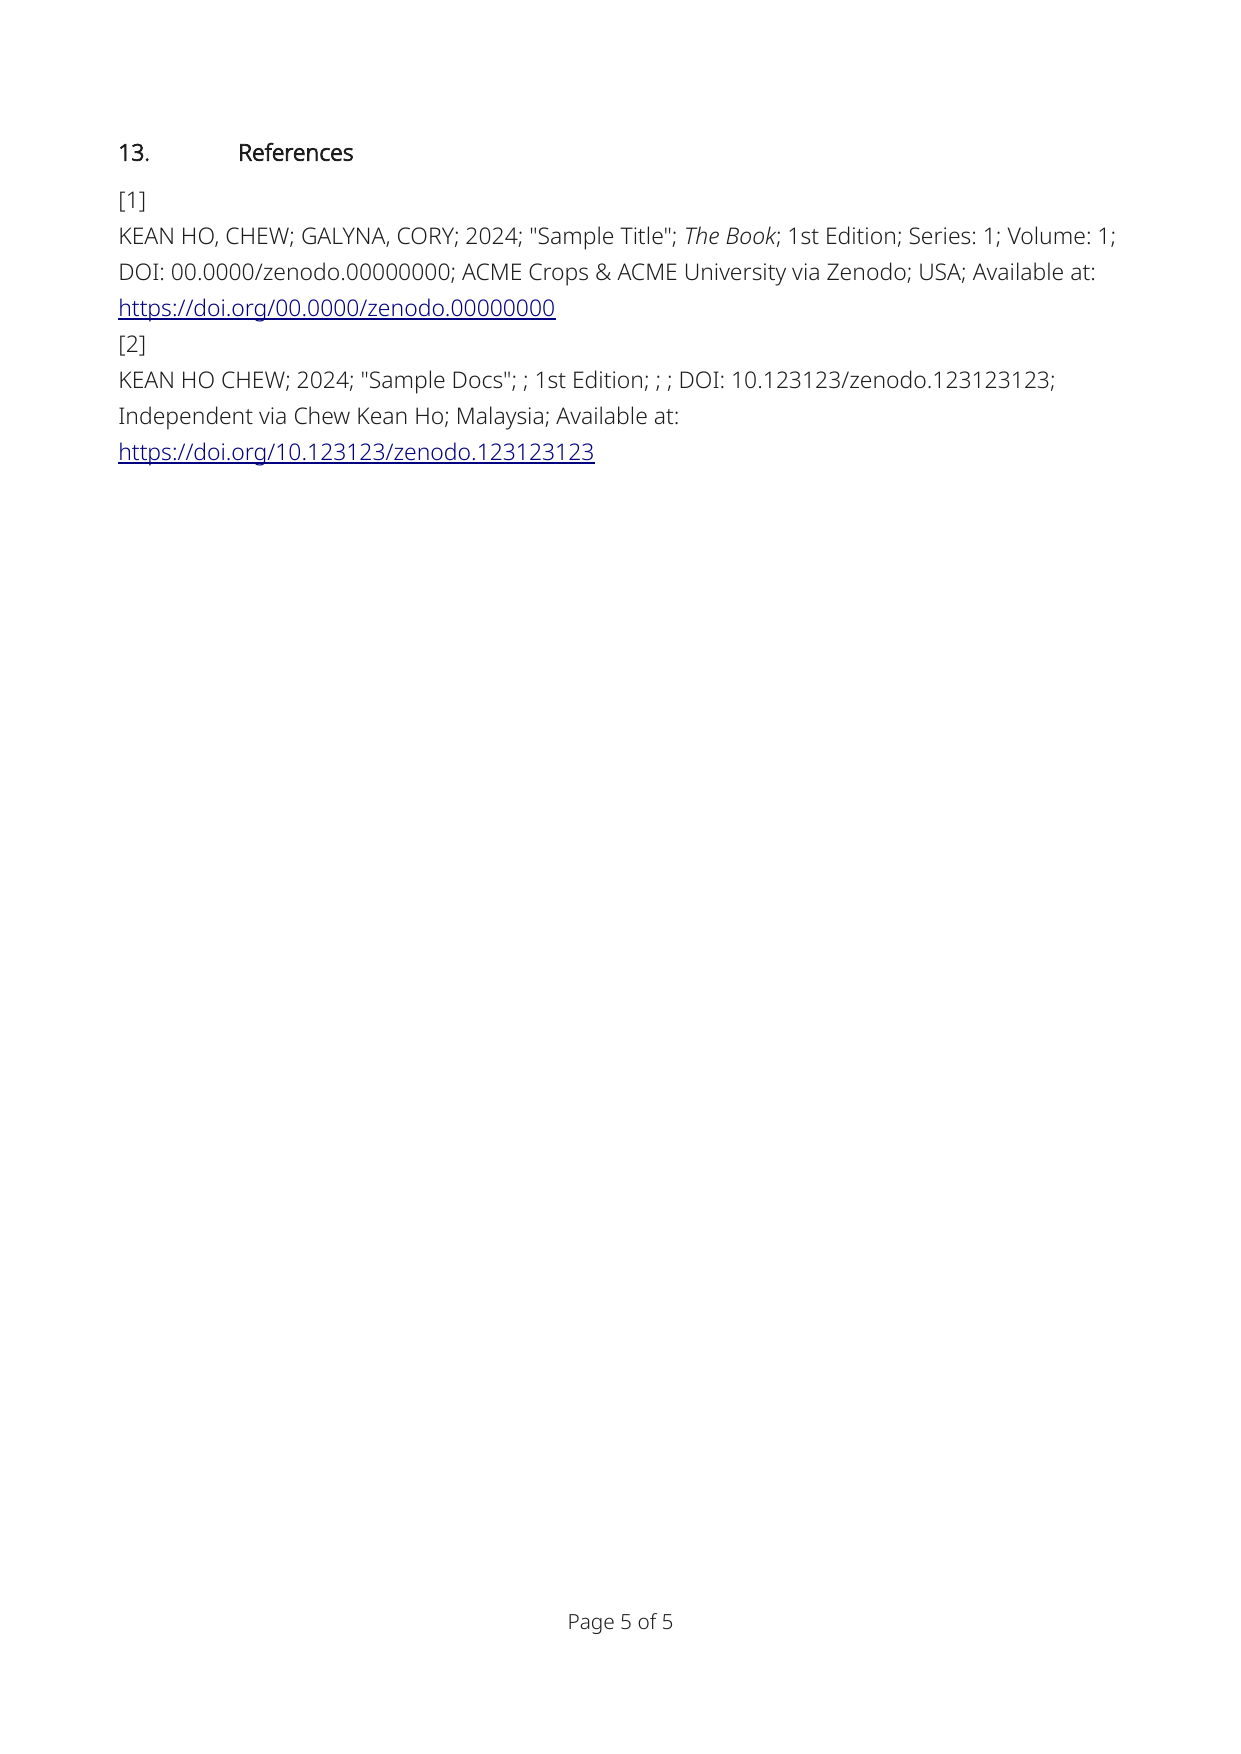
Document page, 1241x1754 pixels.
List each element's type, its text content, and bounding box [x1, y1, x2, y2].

subtitle References [118, 136, 1122, 167]
text [2] KEAN HO CHEW; 2024; "Sample Docs"; ; 1st Edition; ; ; DOI: 10.123123/zenodo.123123123; Independent via Chew Kean Ho; Malaysia; Available at: https://doi.org/10.123123/zenodo.123123123 [118, 328, 1122, 467]
text [1] KEAN HO, CHEW; GALYNA, CORY; 2024; "Sample Title"; The Book; 1st Edition; Series: 1; Volume: 1; DOI: 00.0000/zenodo.00000000; ACME Crops & ACME University via Zenodo; USA; Available at: https://doi.org/00.0000/zenodo.00000000 [118, 184, 1122, 323]
